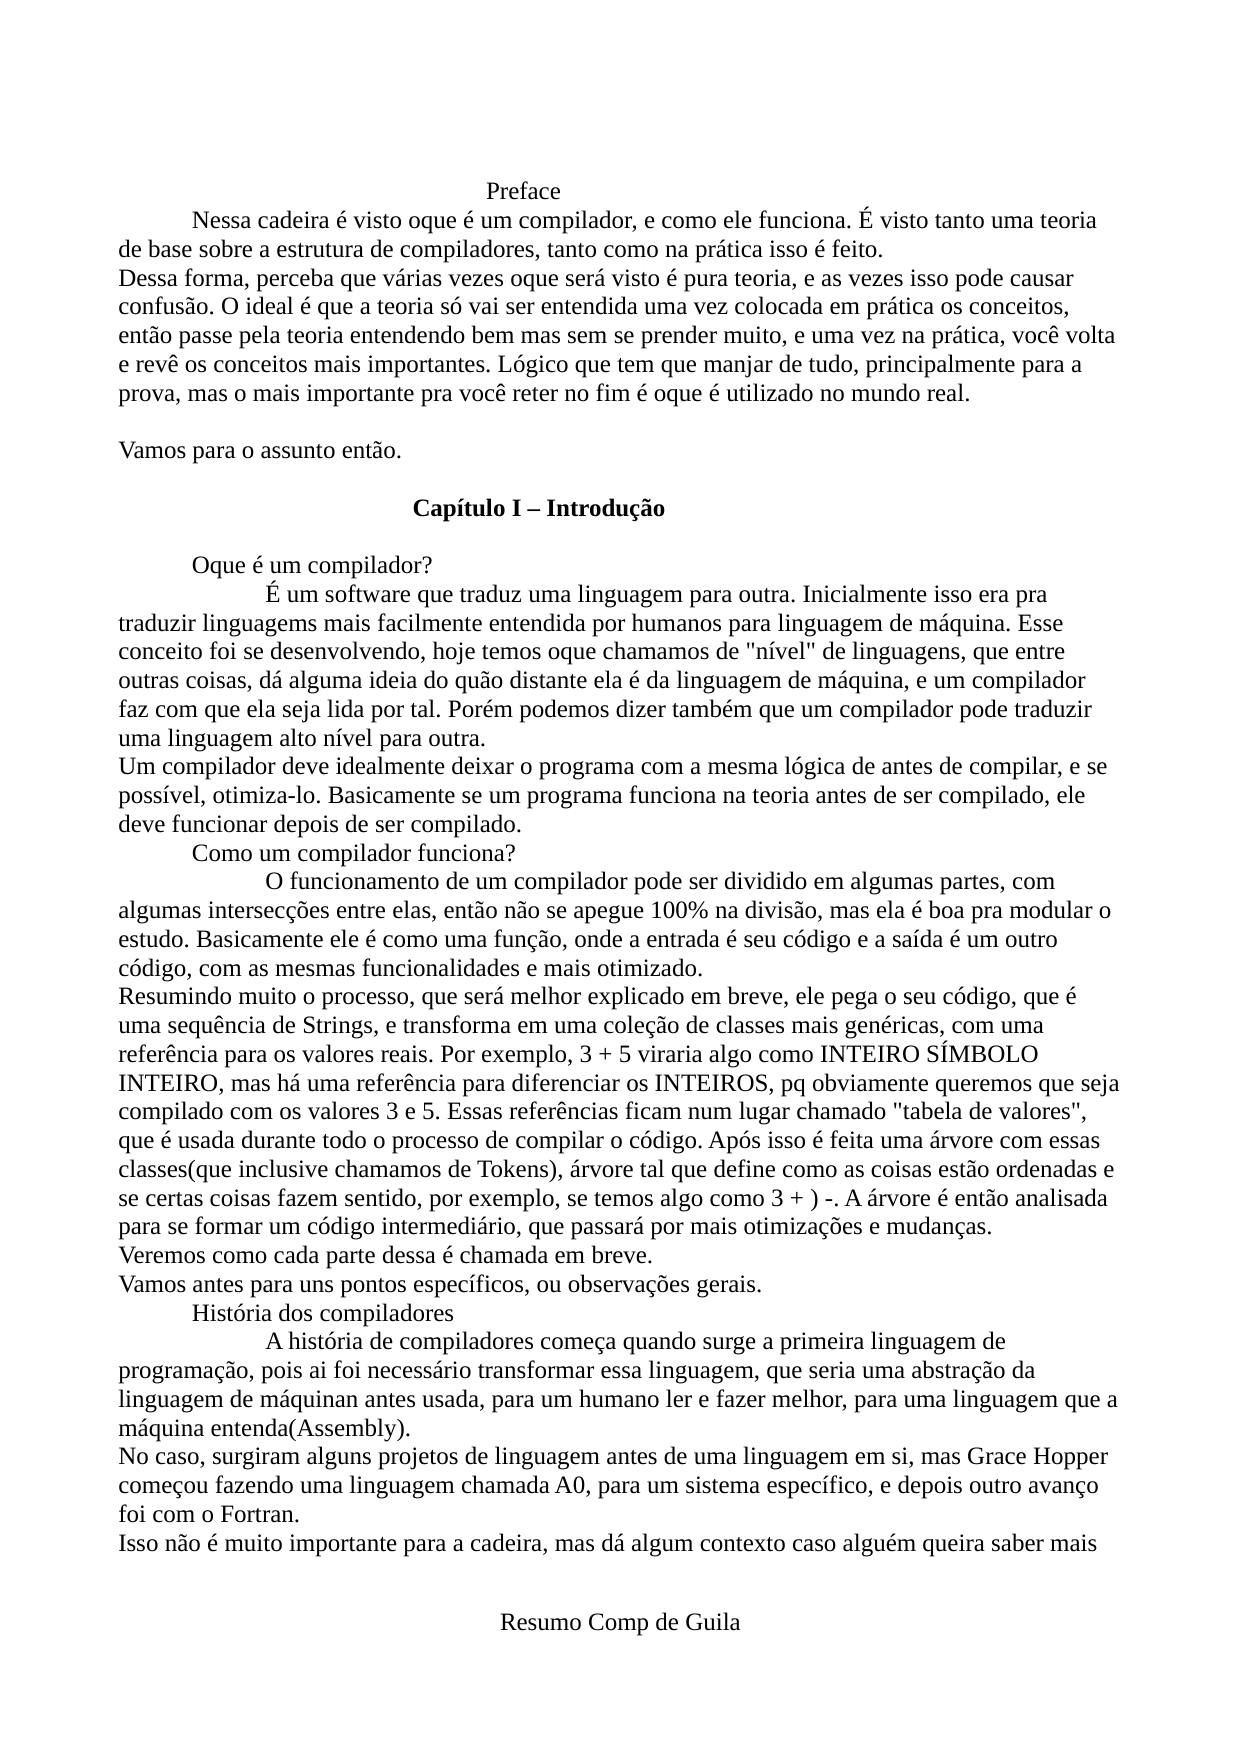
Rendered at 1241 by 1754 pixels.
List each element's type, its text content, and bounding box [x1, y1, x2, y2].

text História dos compiladores [118, 1298, 1122, 1326]
text Preface [118, 176, 1122, 205]
text Isso não é muito importante para a cadeira, mas dá algum contexto caso alguém queira saber mais [118, 1528, 1122, 1556]
text A história de compiladores começa quando surge a primeira linguagem de programação, pois ai foi necessário transformar essa linguagem, que seria uma abstração da linguagem de máquinan antes usada, para um humano ler e fazer melhor, para uma linguagem que a máquina entenda(Assembly). [118, 1326, 1122, 1441]
text Veremos como cada parte dessa é chamada em breve. [118, 1240, 1122, 1269]
text Resumindo muito o processo, que será melhor explicado em breve, ele pega o seu código, que é uma sequência de Strings, e transforma em uma coleção de classes mais genéricas, com uma referência para os valores reais. Por exemplo, 3 + 5 viraria algo como INTEIRO SÍMBOLO INTEIRO, mas há uma referência para diferenciar os INTEIROS, pq obviamente queremos que seja compilado com os valores 3 e 5. Essas referências ficam num lugar chamado "tabela de valores", que é usada durante todo o processo de compilar o código. Após isso é feita uma árvore com essas classes(que inclusive chamamos de Tokens), árvore tal que define como as coisas estão ordenadas e se certas coisas fazem sentido, por exemplo, se temos algo como 3 + ) -. A árvore é então analisada para se formar um código intermediário, que passará por mais otimizações e mudanças. [118, 981, 1122, 1240]
text Vamos antes para uns pontos específicos, ou observações gerais. [118, 1269, 1122, 1298]
text Um compilador deve idealmente deixar o programa com a mesma lógica de antes de compilar, e se possível, otimiza-lo. Basicamente se um programa funciona na teoria antes de ser compilado, ele deve funcionar depois de ser compilado. [118, 751, 1122, 838]
text Oque é um compilador? [118, 550, 1122, 579]
text Como um compilador funciona? [118, 838, 1122, 866]
text Vamos para o assunto então. [118, 435, 1122, 464]
text É um software que traduz uma linguagem para outra. Inicialmente isso era pra traduzir linguagems mais facilmente entendida por humanos para linguagem de máquina. Esse conceito foi se desenvolvendo, hoje temos oque chamamos de "nível" de linguagens, que entre outras coisas, dá alguma ideia do quão distante ela é da linguagem de máquina, e um compilador faz com que ela seja lida por tal. Porém podemos dizer também que um compilador pode traduzir uma linguagem alto nível para outra. [118, 579, 1122, 751]
text Dessa forma, perceba que várias vezes oque será visto é pura teoria, e as vezes isso pode causar confusão. O ideal é que a teoria só vai ser entendida uma vez colocada em prática os conceitos, então passe pela teoria entendendo bem mas sem se prender muito, e uma vez na prática, você volta e revê os conceitos mais importantes. Lógico que tem que manjar de tudo, principalmente para a prova, mas o mais importante pra você reter no fim é oque é utilizado no mundo real. [118, 263, 1122, 406]
text Nessa cadeira é visto oque é um compilador, e como ele funciona. É visto tanto uma teoria de base sobre a estrutura de compiladores, tanto como na prática isso é feito. [118, 205, 1122, 263]
text Capítulo I – Introdução [118, 493, 1122, 521]
text O funcionamento de um compilador pode ser dividido em algumas partes, com algumas intersecções entre elas, então não se apegue 100% na divisão, mas ela é boa pra modular o estudo. Basicamente ele é como uma função, onde a entrada é seu código e a saída é um outro código, com as mesmas funcionalidades e mais otimizado. [118, 866, 1122, 981]
text No caso, surgiram alguns projetos de linguagem antes de uma linguagem em si, mas Grace Hopper começou fazendo uma linguagem chamada A0, para um sistema específico, e depois outro avanço foi com o Fortran. [118, 1441, 1122, 1528]
